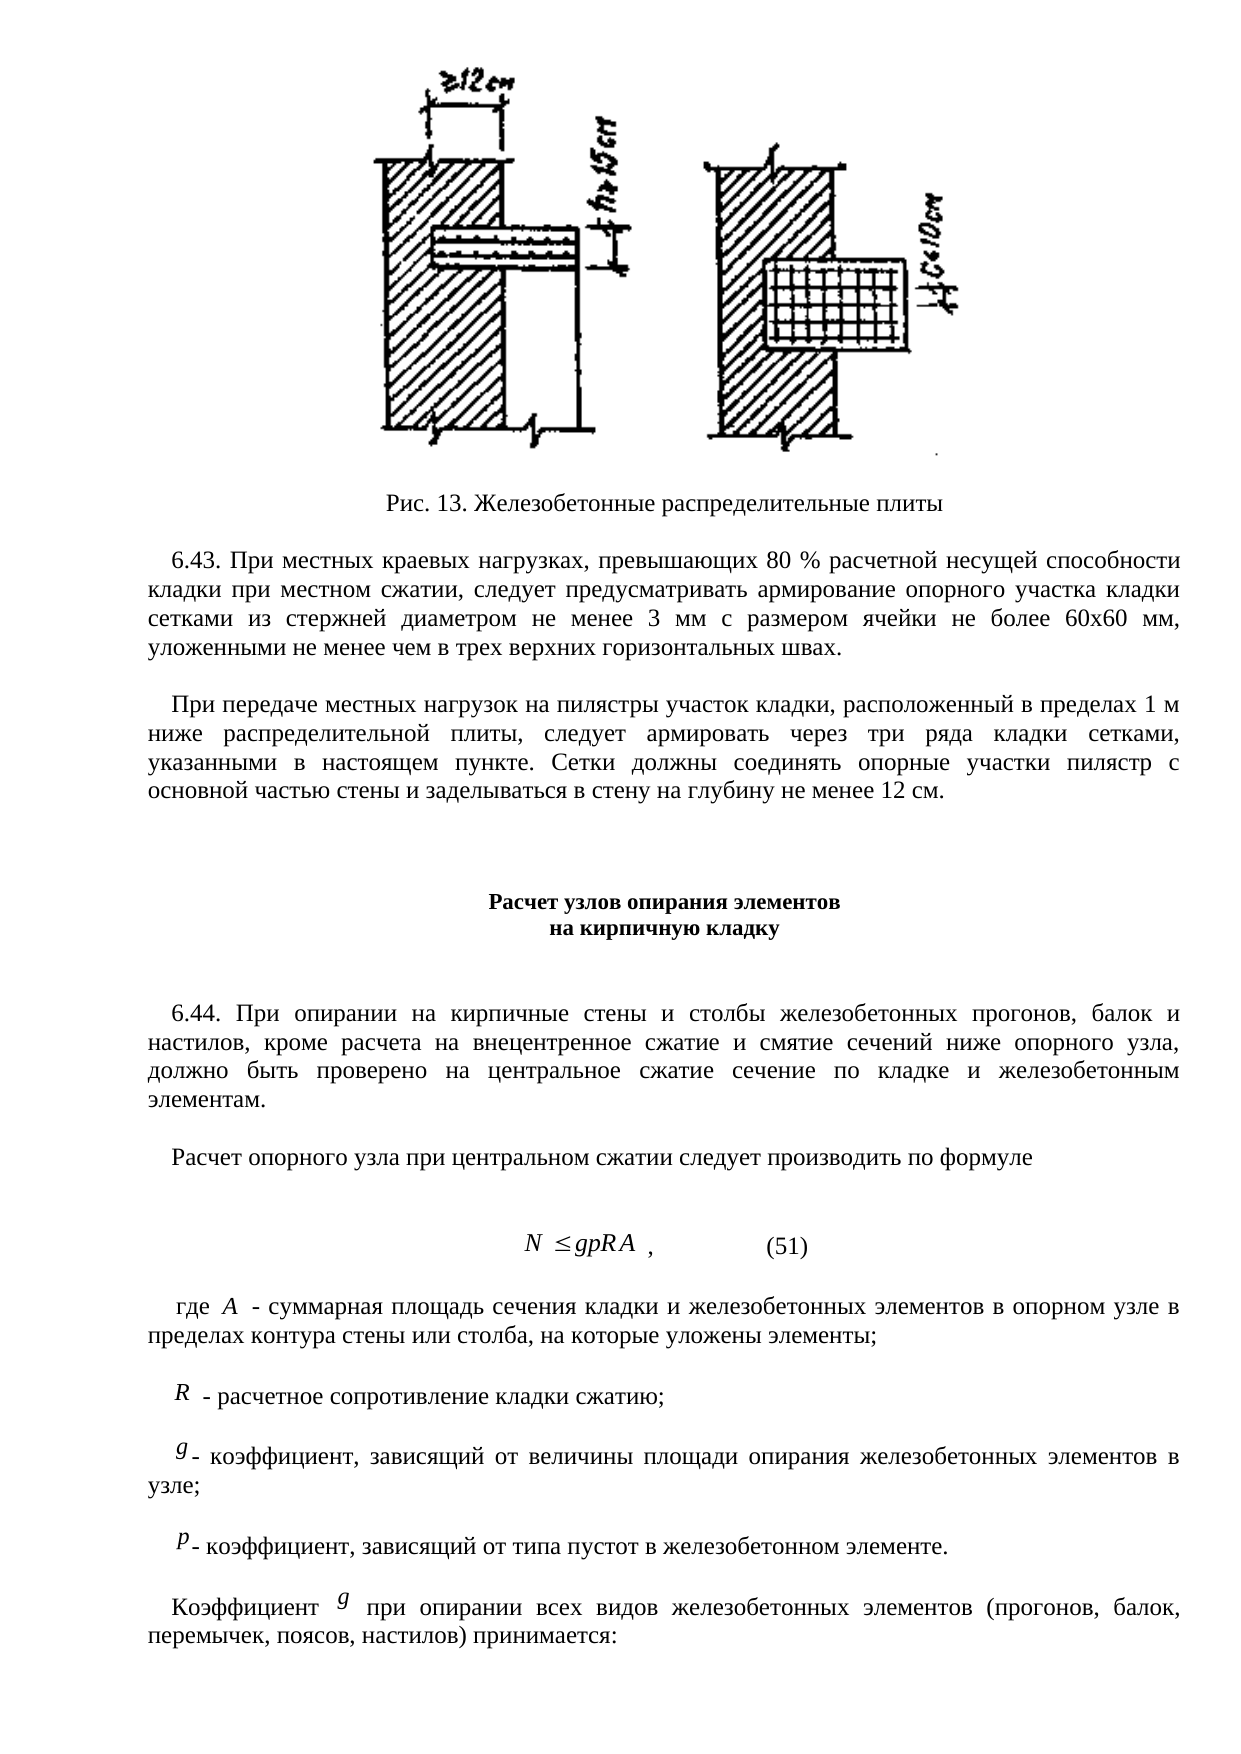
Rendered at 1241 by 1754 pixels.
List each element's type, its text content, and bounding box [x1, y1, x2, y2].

subtitle Расчет узлов опирания элементов [148, 888, 1181, 914]
text - расчетное сопротивление кладки сжатию; [148, 1377, 1181, 1409]
text - коэффициент, зависящий от типа пустот в железобетонном элементе. [148, 1528, 1181, 1560]
text Рис. 13. Железобетонные распределительные плиты [148, 488, 1181, 517]
text Коэффициент при опирании всех видов железобетонных элементов (прогонов, балок, перемычек, поясов, настилов) принимается: [148, 1588, 1181, 1649]
text 6.44. При опирании на кирпичные стены и столбы железобетонных прогонов, балок и настилов, кроме расчета на внецентренное сжатие и смятие сечений ниже опорного узла, должно быть проверено на центральное сжатие сечение по кладке и железобетонным элементам. [148, 998, 1181, 1113]
picture [362, 59, 967, 459]
text - коэффициент, зависящий от величины площади опирания железобетонных элементов в узле; [148, 1438, 1181, 1499]
text Расчет опорного узла при центральном сжатии следует производить по формуле [148, 1142, 1181, 1171]
text где - суммарная площадь сечения кладки и железобетонных элементов в опорном узле в пределах контура стены или столба, на которые уложены элементы; [148, 1291, 1181, 1349]
text , (51) [148, 1228, 1181, 1262]
text 6.43. При местных краевых нагрузках, превышающих 80 % расчетной несущей способности кладки при местном сжатии, следует предусматривать армирование опорного участка кладки сетками из стержней диаметром не менее 3 мм с размером ячейки не более 60х60 мм, уложенными не менее чем в трех верхних горизонтальных швах. [148, 545, 1181, 660]
subtitle на кирпичную кладку [148, 914, 1181, 941]
text При передаче местных нагрузок на пилястры участок кладки, расположенный в пределах 1 м ниже распределительной плиты, следует армировать через три ряда кладки сетками, указанными в настоящем пункте. Сетки должны соединять опорные участки пилястр с основной частью стены и заделываться в стену на глубину не менее 12 см. [148, 689, 1181, 804]
